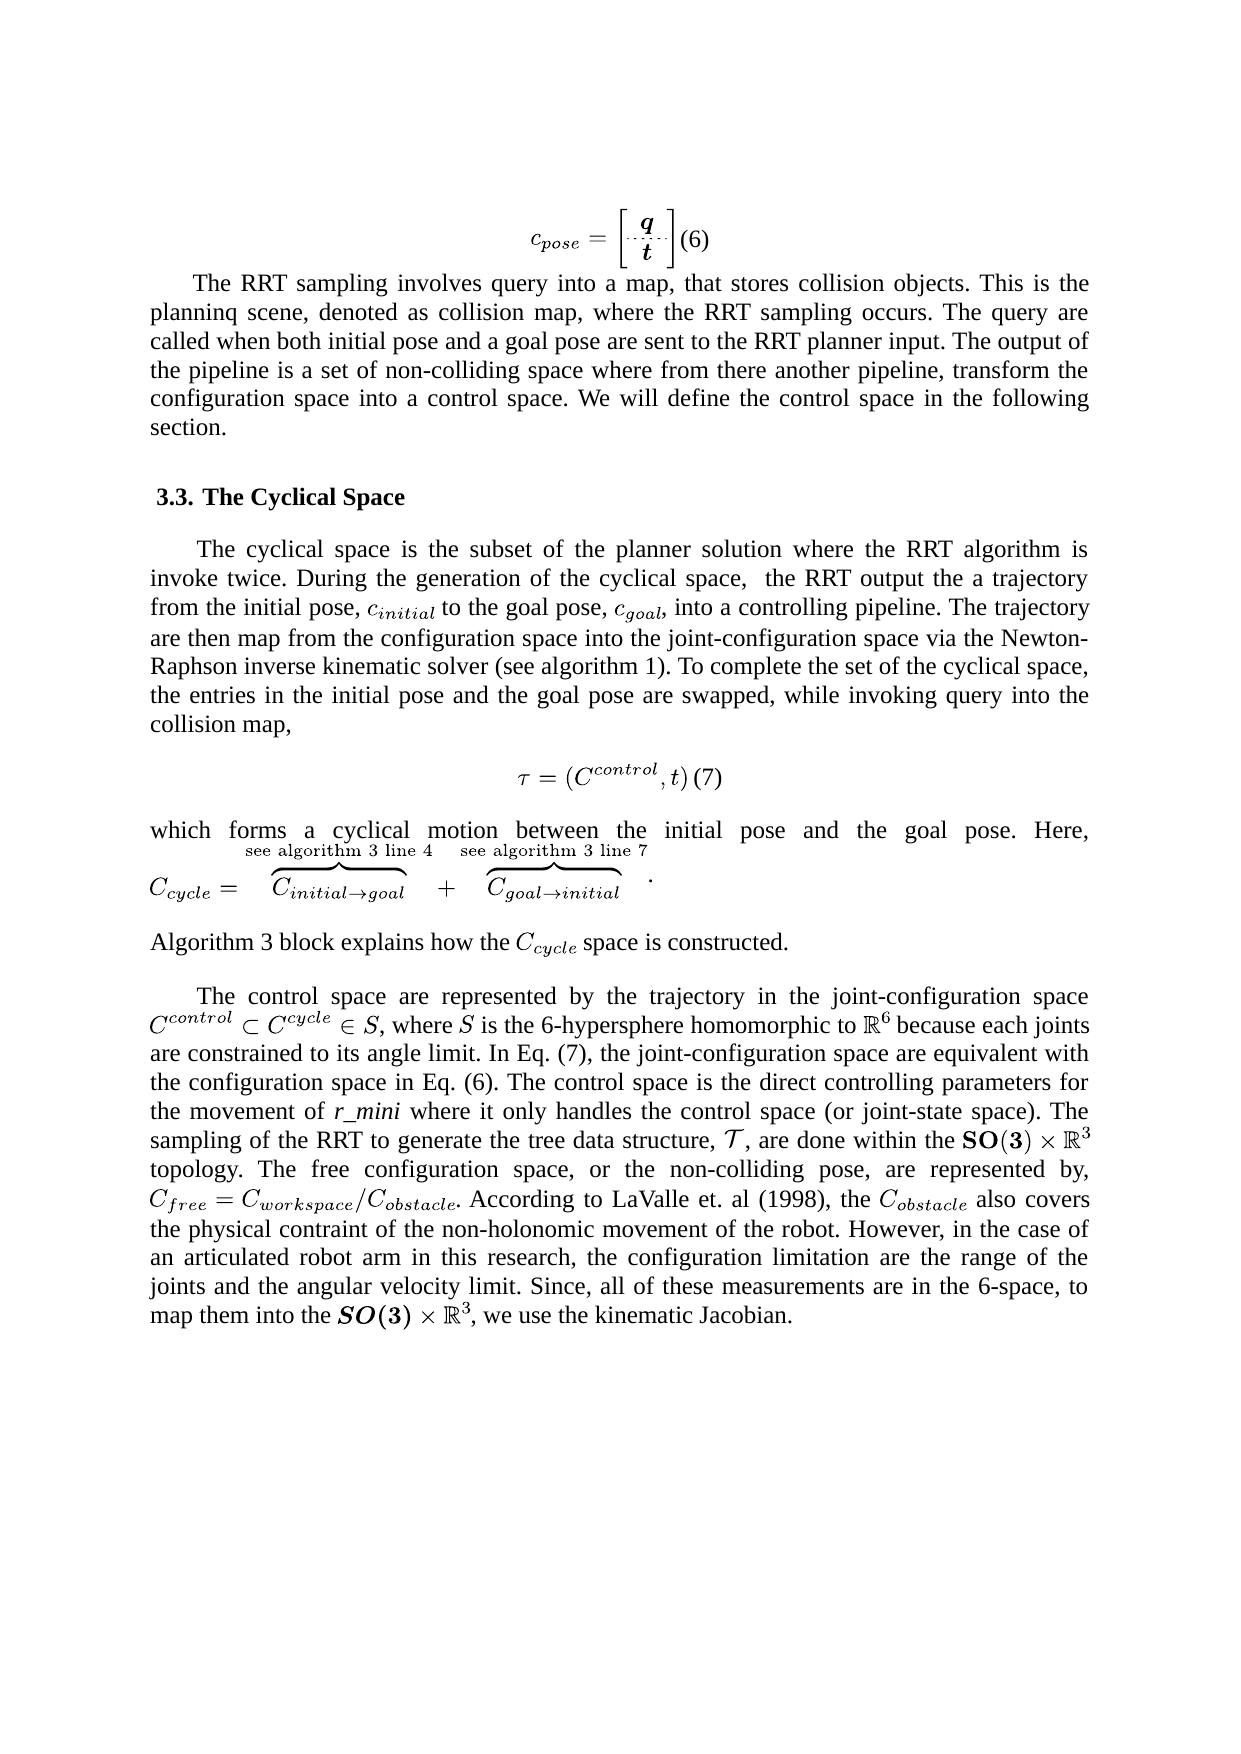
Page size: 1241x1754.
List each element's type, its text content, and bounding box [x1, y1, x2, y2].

text [150, 209, 620, 268]
text which forms a cyclical motion between the initial pose and the goal pose. Here, . [150, 815, 1090, 902]
text (6) [674, 209, 1090, 268]
list The Cyclical Space [150, 482, 1090, 510]
text The RRT sampling involves query into a map, that stores collision objects. This is the planninq scene, denoted as collision map, where the RRT sampling occurs. The query are called when both initial pose and a goal pose are sent to the RRT planner input. The output of the pipeline is a set of non-colliding space where from there another pipeline, transform the configuration space into a control space. We will define the control space in the following section. [150, 268, 1090, 441]
text Algorithm 3 block explains how the space is constructed. [150, 926, 1090, 957]
text The cyclical space is the subset of the planner solution where the RRT algorithm is invoke twice. During the generation of the cyclical space, the RRT output the a trajectory from the initial pose, to the goal pose, , into a controlling pipeline. The trajectory are then map from the configuration space into the joint-configuration space via the Newton-Raphson inverse kinematic solver (see algorithm 1). To complete the set of the cyclical space, the entries in the initial pose and the goal pose are swapped, while invoking query into the collision map, [150, 534, 1090, 738]
text [150, 762, 653, 791]
text (7) [657, 762, 1090, 791]
text The control space are represented by the trajectory in the joint-configuration space , where is the 6-hypersphere homomorphic to because each joints are constrained to its angle limit. In Eq. (7), the joint-configuration space are equivalent with the configuration space in Eq. (6). The control space is the direct controlling parameters for the movement of r_mini where it only handles the control space (or joint-state space). The sampling of the RRT to generate the tree data structure, , are done within the topology. The free configuration space, or the non-colliding pose, are represented by, . According to LaValle et. al (1998), the also covers the physical contraint of the non-holonomic movement of the robot. However, in the case of an articulated robot arm in this research, the configuration limitation are the range of the joints and the angular velocity limit. Since, all of these measurements are in the 6-space, to map them into the , we use the kinematic Jacobian. [150, 981, 1090, 1330]
